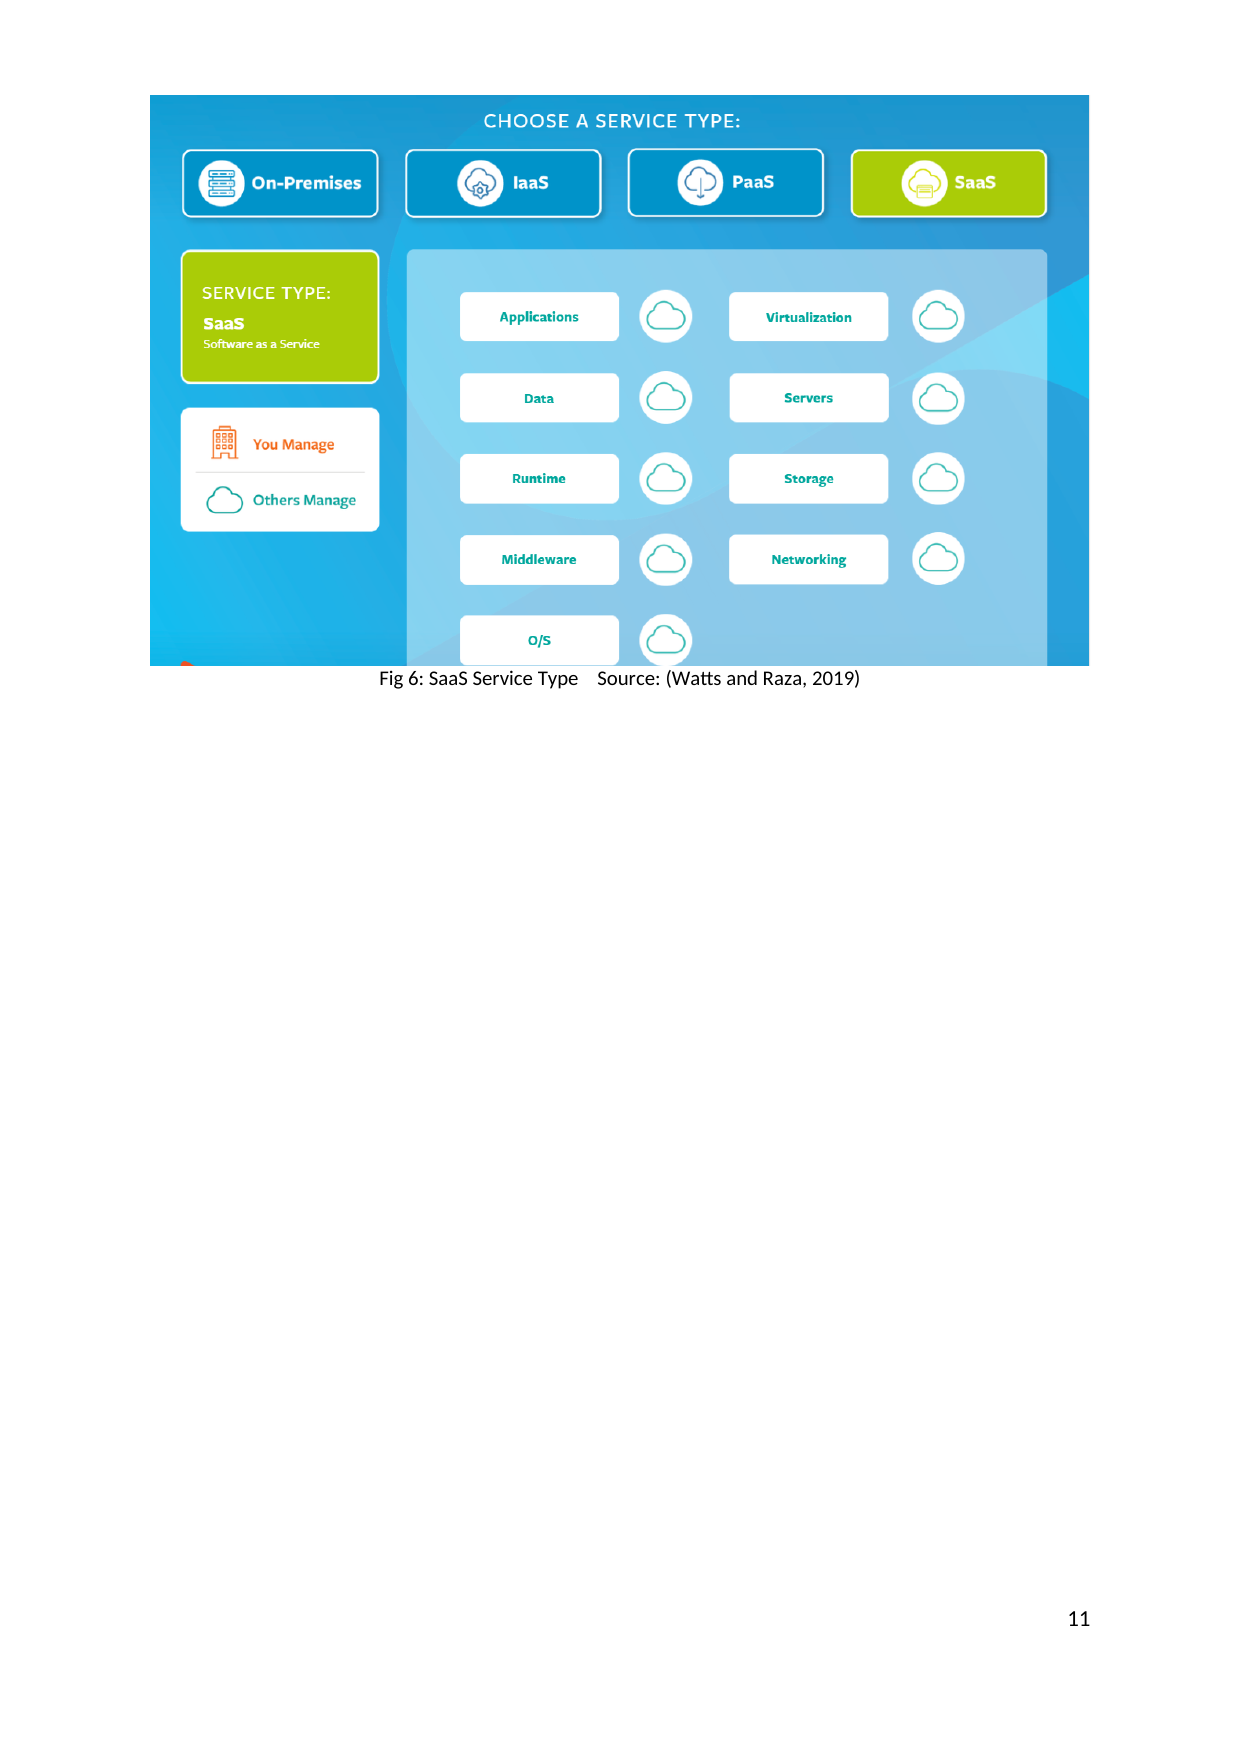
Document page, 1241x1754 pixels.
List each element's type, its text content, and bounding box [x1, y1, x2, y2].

text Fig 6: SaaS Service Type Source: (Watts and Raza, 2019) [150, 666, 1090, 671]
text Fig 6: SaaS Service Type Source: (Watts and Raza, 2019) [150, 75, 1090, 95]
